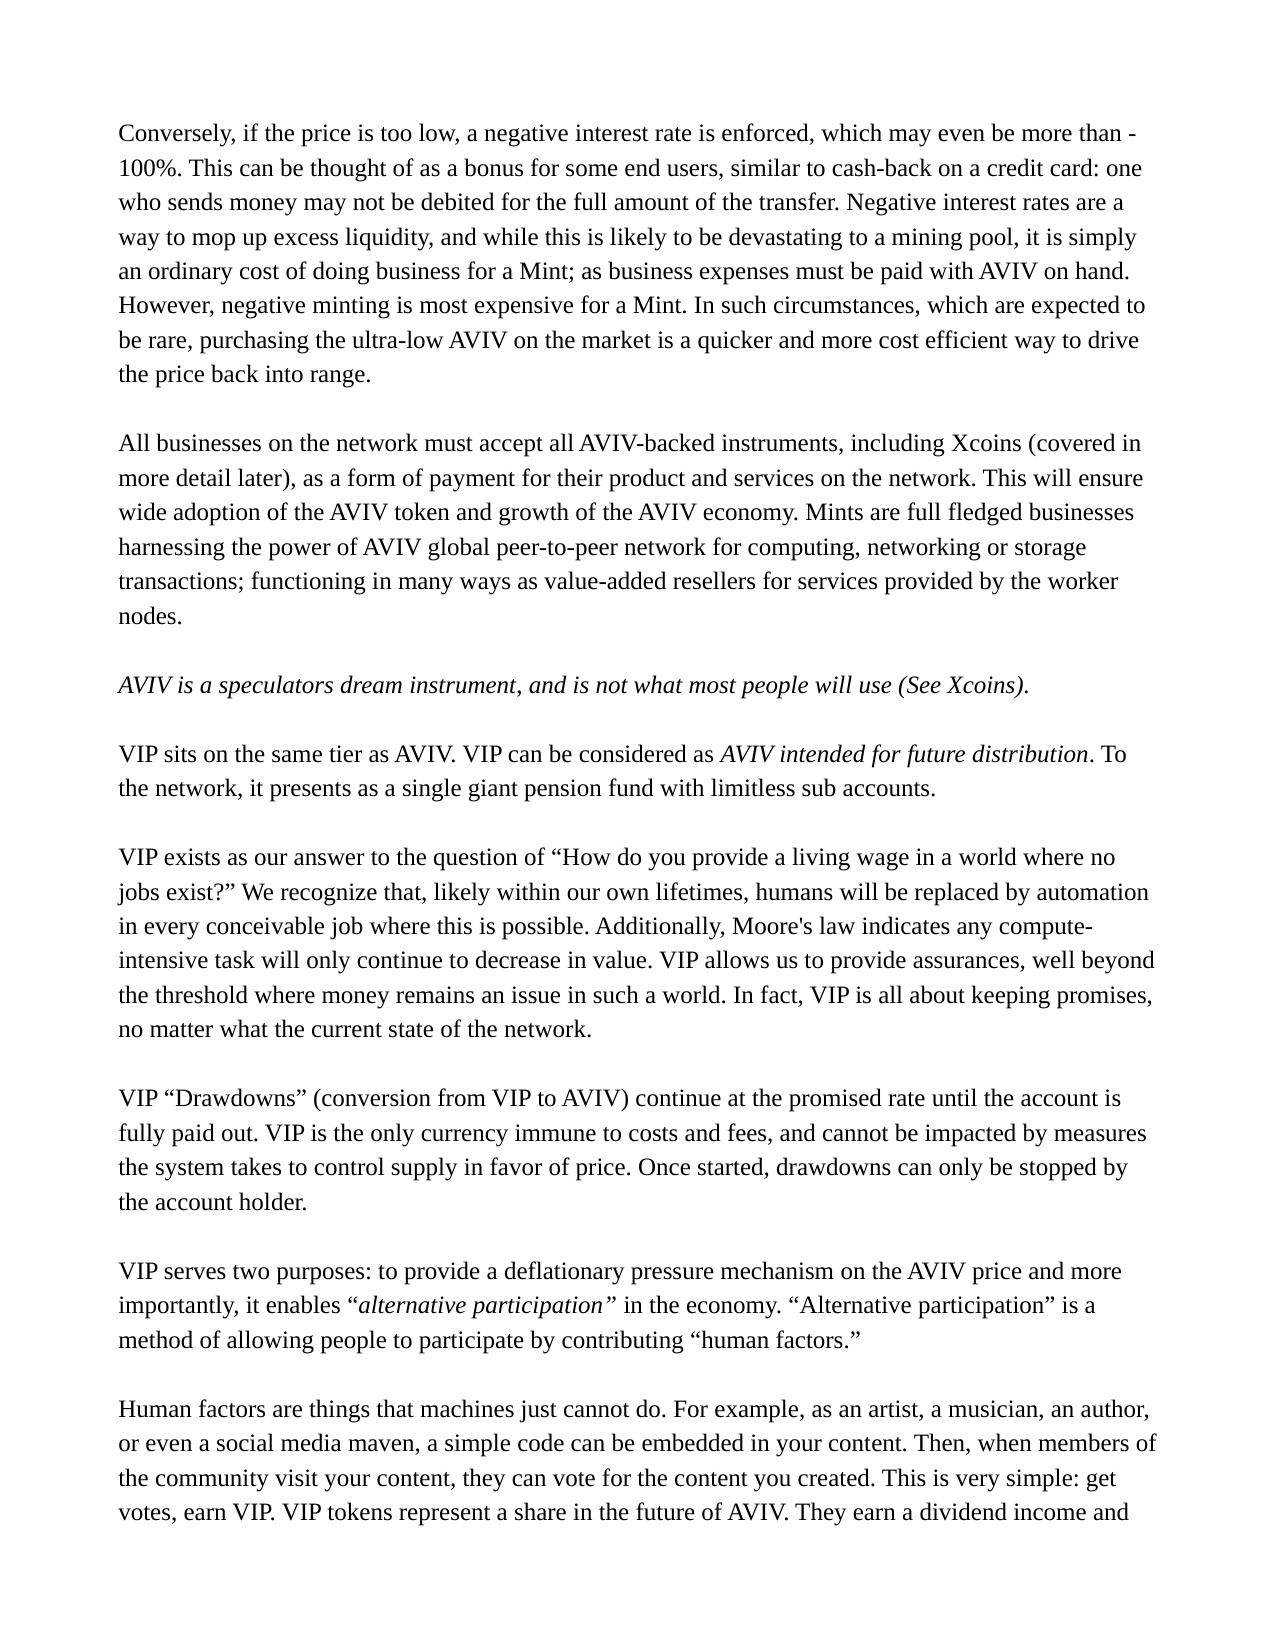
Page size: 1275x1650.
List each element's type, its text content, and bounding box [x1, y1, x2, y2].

text AVIV is a speculators dream instrument, and is not what most people will use (See Xcoins). [118, 670, 1157, 698]
text VIP “Drawdowns” (conversion from VIP to AVIV) continue at the promised rate until the account is fully paid out. VIP is the only currency immune to costs and fees, and cannot be impacted by measures the system takes to control supply in favor of price. Once started, drawdowns can only be stopped by the account holder. [118, 1083, 1157, 1216]
text All businesses on the network must accept all AVIV-backed instruments, including Xcoins (covered in more detail later), as a form of payment for their product and services on the network. This will ensure wide adoption of the AVIV token and growth of the AVIV economy. Mints are full fledged businesses harnessing the power of AVIV global peer-to-peer network for computing, networking or storage transactions; functioning in many ways as value-added resellers for services provided by the worker nodes. [118, 428, 1157, 629]
text VIP exists as our answer to the question of “How do you provide a living wage in a world where no jobs exist?” We recognize that, likely within our own lifetimes, humans will be replaced by automation in every conceivable job where this is possible. Additionally, Moore's law indicates any compute-intensive task will only continue to decrease in value. VIP allows us to provide assurances, well beyond the threshold where money remains an issue in such a world. In fact, VIP is all about keeping promises, no matter what the current state of the network. [118, 842, 1157, 1043]
text Human factors are things that machines just cannot do. For example, as an artist, a musician, an author, or even a social media maven, a simple code can be embedded in your content. Then, when members of the community visit your content, they can vote for the content you created. This is very simple: get votes, earn VIP. VIP tokens represent a share in the future of AVIV. They earn a dividend income and [118, 1394, 1157, 1526]
text Conversely, if the price is too low, a negative interest rate is enforced, which may even be more than -100%. This can be thought of as a bonus for some end users, similar to cash-back on a credit card: one who sends money may not be debited for the full amount of the transfer. Negative interest rates are a way to mop up excess liquidity, and while this is likely to be devastating to a mining pool, it is simply an ordinary cost of doing business for a Mint; as business expenses must be paid with AVIV on hand. However, negative minting is most expensive for a Mint. In such circumstances, which are expected to be rare, purchasing the ultra-low AVIV on the market is a quicker and more cost efficient way to drive the price back into range. [118, 118, 1157, 388]
text VIP sits on the same tier as AVIV. VIP can be considered as AVIV intended for future distribution. To the network, it presents as a single giant pension fund with limitless sub accounts. [118, 739, 1157, 802]
text VIP serves two purposes: to provide a deflationary pressure mechanism on the AVIV price and more importantly, it enables “alternative participation” in the economy. “Alternative participation” is a method of allowing people to participate by contributing “human factors.” [118, 1256, 1157, 1354]
